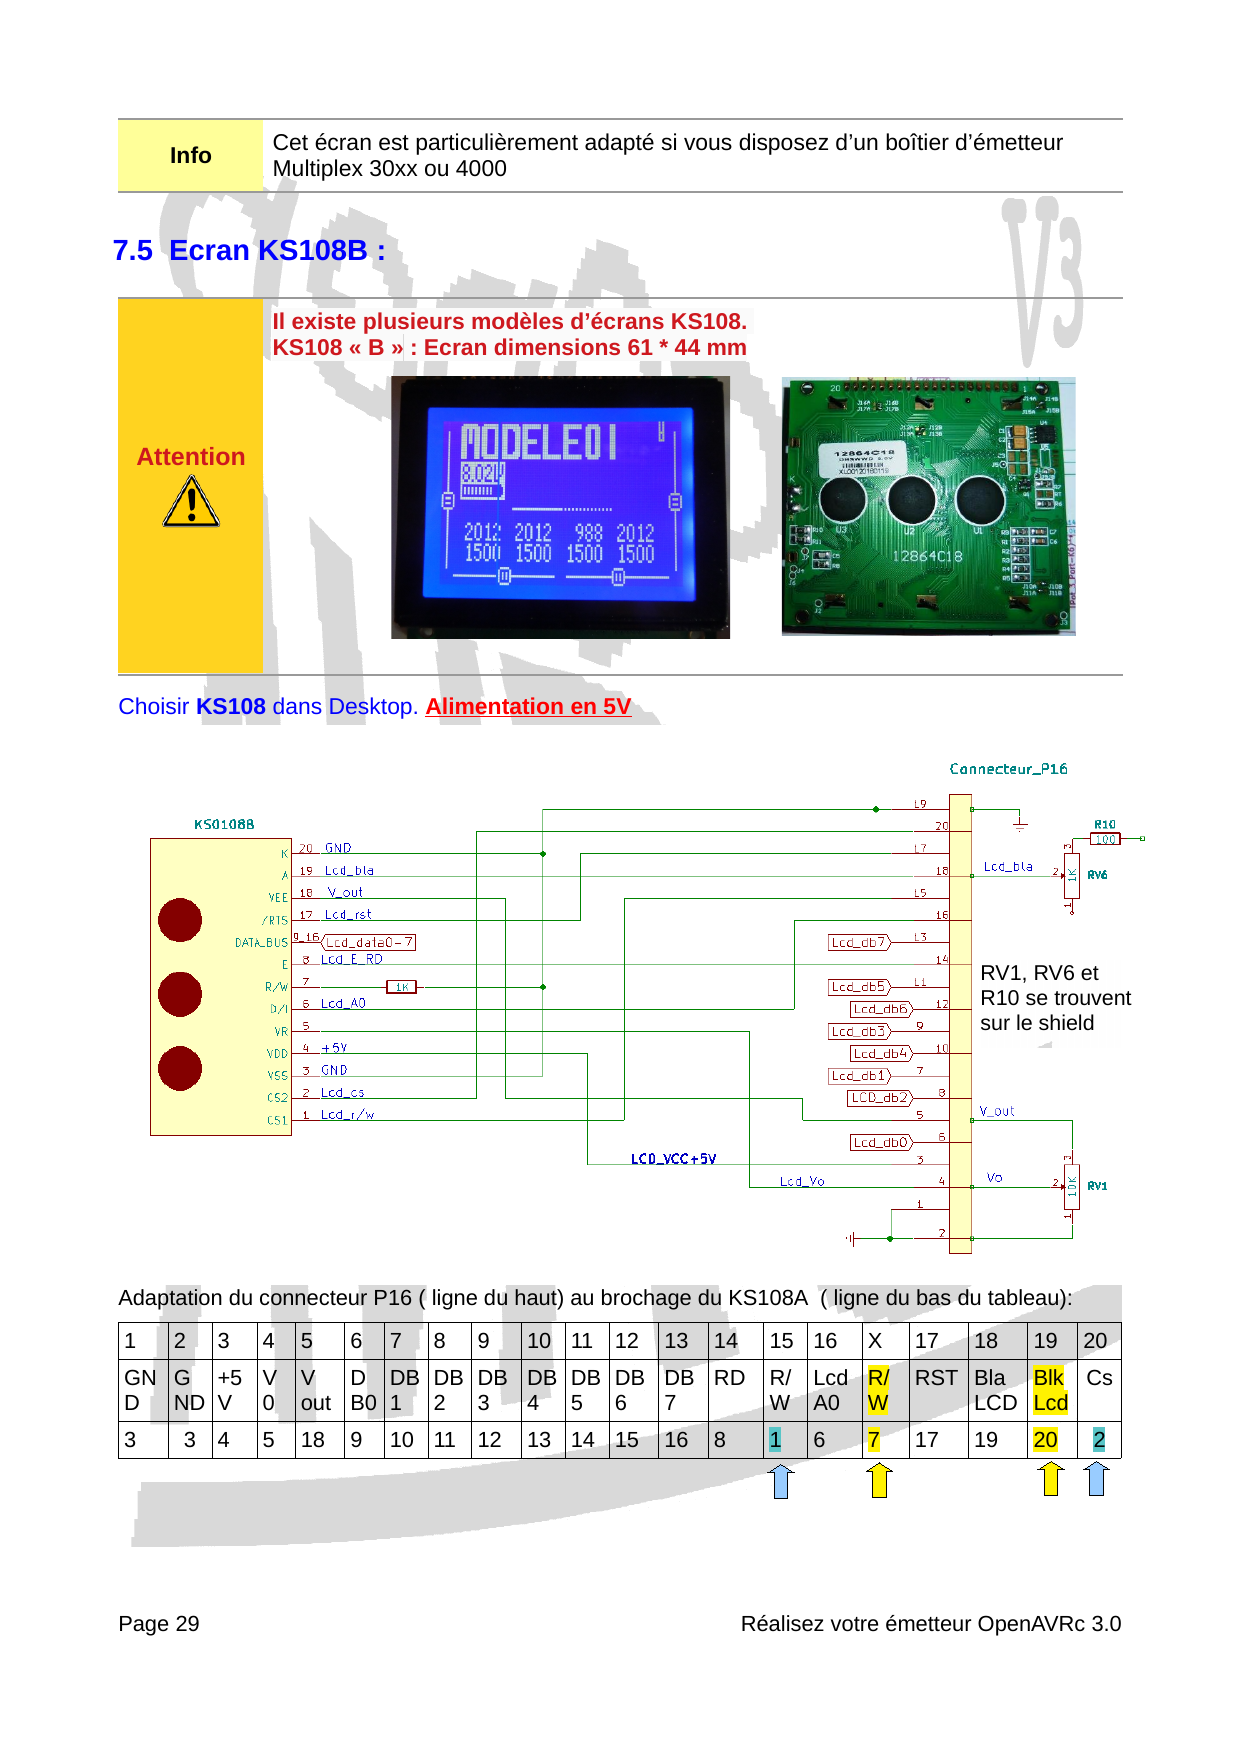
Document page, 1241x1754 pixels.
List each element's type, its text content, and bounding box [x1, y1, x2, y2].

table_header Attention [118, 299, 263, 673]
table_cell GND [169, 1360, 212, 1421]
table_cell LcdA0 [808, 1360, 862, 1421]
table_cell 10 [385, 1422, 428, 1458]
table_header 17 [910, 1323, 968, 1359]
text Adaptation du connecteur P16 ( ligne du haut) au brochage du KS108A ( ligne du bas du tableau): [118, 1285, 1122, 1310]
table_cell 7 [863, 1422, 909, 1458]
table_header 4 [258, 1323, 295, 1359]
table_cell DB5 [566, 1360, 609, 1421]
table_cell RST [910, 1360, 968, 1421]
picture [158, 470, 224, 531]
picture [781, 377, 1076, 636]
table_cell R/W [764, 1360, 807, 1421]
table_header 15 [764, 1323, 807, 1359]
table_cell 1 [764, 1422, 807, 1458]
table_header 5 [296, 1323, 344, 1359]
table_cell V0 [258, 1360, 295, 1421]
table_header 10 [522, 1323, 565, 1359]
subtitle 7.5 Ecran KS108B : [112, 233, 1122, 267]
table_cell DB3 [472, 1360, 521, 1421]
table_cell R/W [863, 1360, 909, 1421]
table_header 19 [1028, 1323, 1077, 1359]
table_cell 8 [709, 1422, 763, 1458]
table_cell DB0 [345, 1360, 384, 1421]
table_header 18 [969, 1323, 1027, 1359]
table_cell DB6 [610, 1360, 658, 1421]
table_cell 6 [808, 1422, 862, 1458]
table_header Info [118, 120, 263, 191]
table_header Il existe plusieurs modèles d’écrans KS108. KS108 « B » : Ecran dimensions 61 * 44 mm [264, 299, 1122, 673]
table_cell 19 [969, 1422, 1027, 1458]
table_header Cet écran est particulièrement adapté si vous disposez d’un boîtier d’émetteur Multiplex 30xx ou 4000 [264, 120, 1122, 191]
picture [113, 725, 1170, 1285]
table_cell 5 [258, 1422, 295, 1458]
table_cell 11 [429, 1422, 471, 1458]
table_cell V out [296, 1360, 344, 1421]
table_header 16 [808, 1323, 862, 1359]
table_header 9 [472, 1323, 521, 1359]
table_header 14 [709, 1323, 763, 1359]
table_header 20 [1078, 1323, 1121, 1359]
table_header 11 [566, 1323, 609, 1359]
table_header 2 [169, 1323, 212, 1359]
table_cell 2 [1078, 1422, 1121, 1458]
table_cell Cs [1078, 1360, 1121, 1421]
text RV1, RV6 et R10 se trouvent sur le shield [980, 961, 1141, 1034]
table_cell +5V [213, 1360, 257, 1421]
table_cell 9 [345, 1422, 384, 1458]
table_cell GND [119, 1360, 168, 1421]
table_header 3 [213, 1323, 257, 1359]
table_header 13 [659, 1323, 708, 1359]
table_cell 3 [169, 1422, 212, 1458]
table_cell DB4 [522, 1360, 565, 1421]
table_cell 15 [610, 1422, 658, 1458]
table_cell DB1 [385, 1360, 428, 1421]
table_cell 3 [119, 1422, 168, 1458]
table_cell DB2 [429, 1360, 471, 1421]
table_cell 20 [1028, 1422, 1077, 1458]
table_cell 12 [472, 1422, 521, 1458]
text [980, 1034, 1141, 1047]
table_cell 14 [566, 1422, 609, 1458]
table_cell DB7 [659, 1360, 708, 1421]
table_header 12 [610, 1323, 658, 1359]
table_cell 16 [659, 1422, 708, 1458]
table_header 1 [119, 1323, 168, 1359]
text Choisir KS108 dans Desktop. Alimentation en 5V [118, 693, 1122, 720]
table_header 7 [385, 1323, 428, 1359]
table_cell 4 [213, 1422, 257, 1458]
table_cell 17 [910, 1422, 968, 1458]
table_cell 18 [296, 1422, 344, 1458]
table_cell Bla LCD [969, 1360, 1027, 1421]
table_cell 13 [522, 1422, 565, 1458]
table_cell RD [709, 1360, 763, 1421]
table_header 8 [429, 1323, 471, 1359]
picture [391, 376, 731, 639]
table_header 6 [345, 1323, 384, 1359]
table_cell Blk Lcd [1028, 1360, 1077, 1421]
table_header X [863, 1323, 909, 1359]
